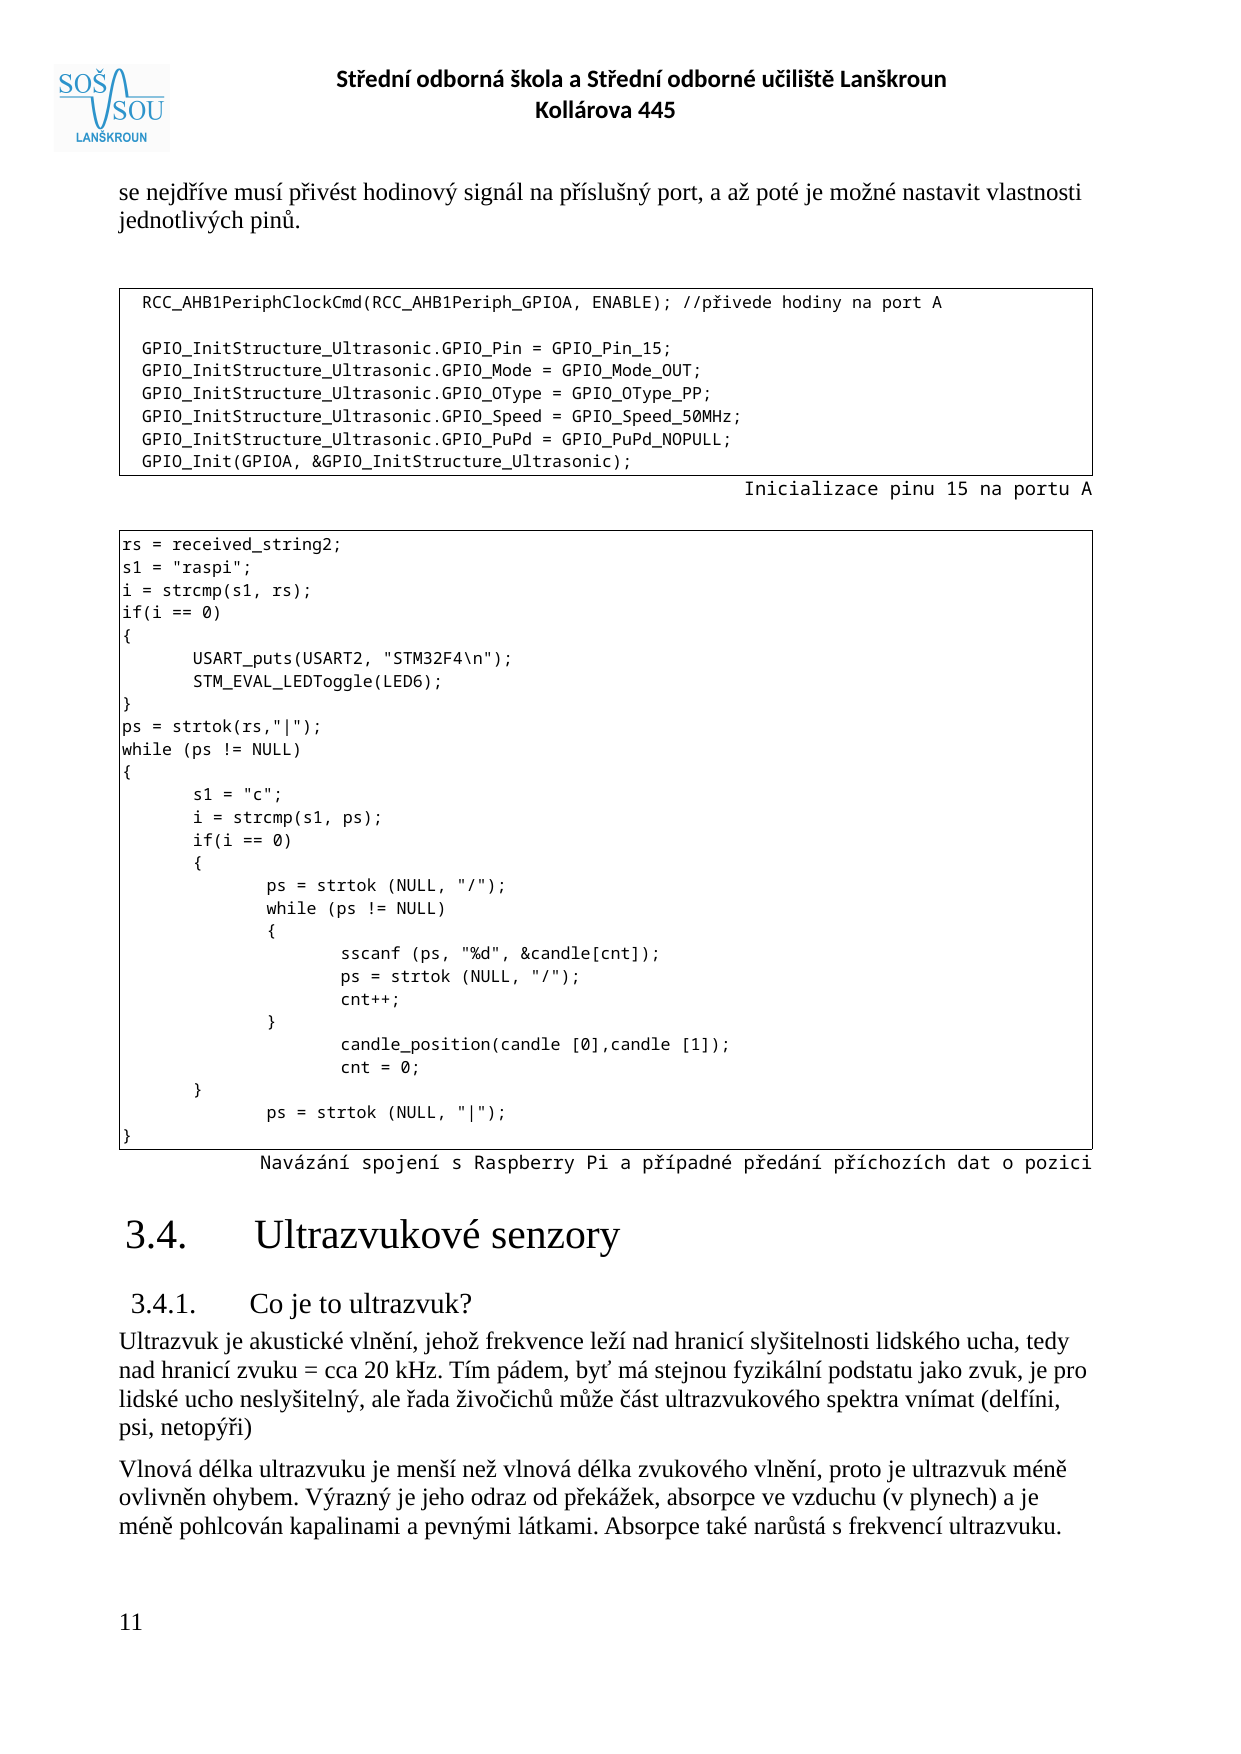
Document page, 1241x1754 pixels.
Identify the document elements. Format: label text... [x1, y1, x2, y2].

text } [120, 1075, 1092, 1098]
text se nejdříve musí přivést hodinový signál na příslušný port, a až poté je možné nastavit vlastnosti jednotlivých pinů. [119, 177, 1092, 234]
text ps = strtok (NULL, "/"); [120, 961, 1092, 984]
text STM_EVAL_LEDToggle(LED6); [120, 666, 1092, 689]
text } [120, 689, 1092, 712]
text ps = strtok(rs,"|"); [120, 712, 1092, 734]
text GPIO_InitStructure_Ultrasonic.GPIO_Speed = GPIO_Speed_50MHz; [120, 401, 1092, 424]
text s1 = "c"; [120, 780, 1092, 802]
text GPIO_InitStructure_Ultrasonic.GPIO_Pin = GPIO_Pin_15; [120, 333, 1092, 356]
text RCC_AHB1PeriphClockCmd(RCC_AHB1Periph_GPIOA, ENABLE); //přivede hodiny na port A [120, 289, 1092, 314]
text ps = strtok (NULL, "/"); [120, 871, 1092, 893]
subtitle Co je to ultrazvuk? [131, 1287, 1092, 1320]
text cnt = 0; [120, 1052, 1092, 1075]
text i = strcmp(s1, ps); [120, 802, 1092, 825]
text i = strcmp(s1, rs); [120, 575, 1092, 598]
text { [120, 848, 1092, 871]
text if(i == 0) [120, 825, 1092, 848]
text } [120, 1007, 1092, 1029]
text } [120, 1120, 1092, 1149]
text GPIO_InitStructure_Ultrasonic.GPIO_Mode = GPIO_Mode_OUT; [120, 356, 1092, 379]
text sscanf (ps, "%d", &candle[cnt]); [120, 939, 1092, 961]
text { [120, 621, 1092, 643]
text s1 = "raspi"; [120, 553, 1092, 575]
text Inicializace pinu 15 na portu A [166, 476, 1092, 501]
picture [53, 64, 170, 152]
text rs = received_string2; [120, 531, 1092, 553]
text Navázání spojení s Raspberry Pi a případné předání příchozích dat o pozici [166, 1150, 1092, 1174]
text GPIO_Init(GPIOA, &GPIO_InitStructure_Ultrasonic); [120, 447, 1092, 475]
text if(i == 0) [120, 598, 1092, 621]
text candle_position(candle [0],candle [1]); [120, 1029, 1092, 1052]
subtitle Ultrazvukové senzory [125, 1209, 1092, 1257]
text GPIO_InitStructure_Ultrasonic.GPIO_OType = GPIO_OType_PP; [120, 379, 1092, 401]
text { [120, 757, 1092, 780]
text ps = strtok (NULL, "|"); [120, 1098, 1092, 1120]
text while (ps != NULL) [120, 734, 1092, 757]
text USART_puts(USART2, "STM32F4\n"); [120, 643, 1092, 666]
text while (ps != NULL) [120, 893, 1092, 916]
text GPIO_InitStructure_Ultrasonic.GPIO_PuPd = GPIO_PuPd_NOPULL; [120, 424, 1092, 447]
text cnt++; [120, 984, 1092, 1007]
text Ultrazvuk je akustické vlnění, jehož frekvence leží nad hranicí slyšitelnosti lidského ucha, tedy nad hranicí zvuku = cca 20 kHz. Tím pádem, byť má stejnou fyzikální podstatu jako zvuk, je pro lidské ucho neslyšitelný, ale řada živočichů může část ultrazvukového spektra vnímat (delfíni, psi, netopýři) [119, 1326, 1092, 1441]
text Vlnová délka ultrazvuku je menší než vlnová délka zvukového vlnění, proto je ultrazvuk méně ovlivněn ohybem. Výrazný je jeho odraz od překážek, absorpce ve vzduchu (v plynech) a je méně pohlcován kapalinami a pevnými látkami. Absorpce také narůstá s frekvencí ultrazvuku. [119, 1454, 1092, 1540]
text { [120, 916, 1092, 939]
